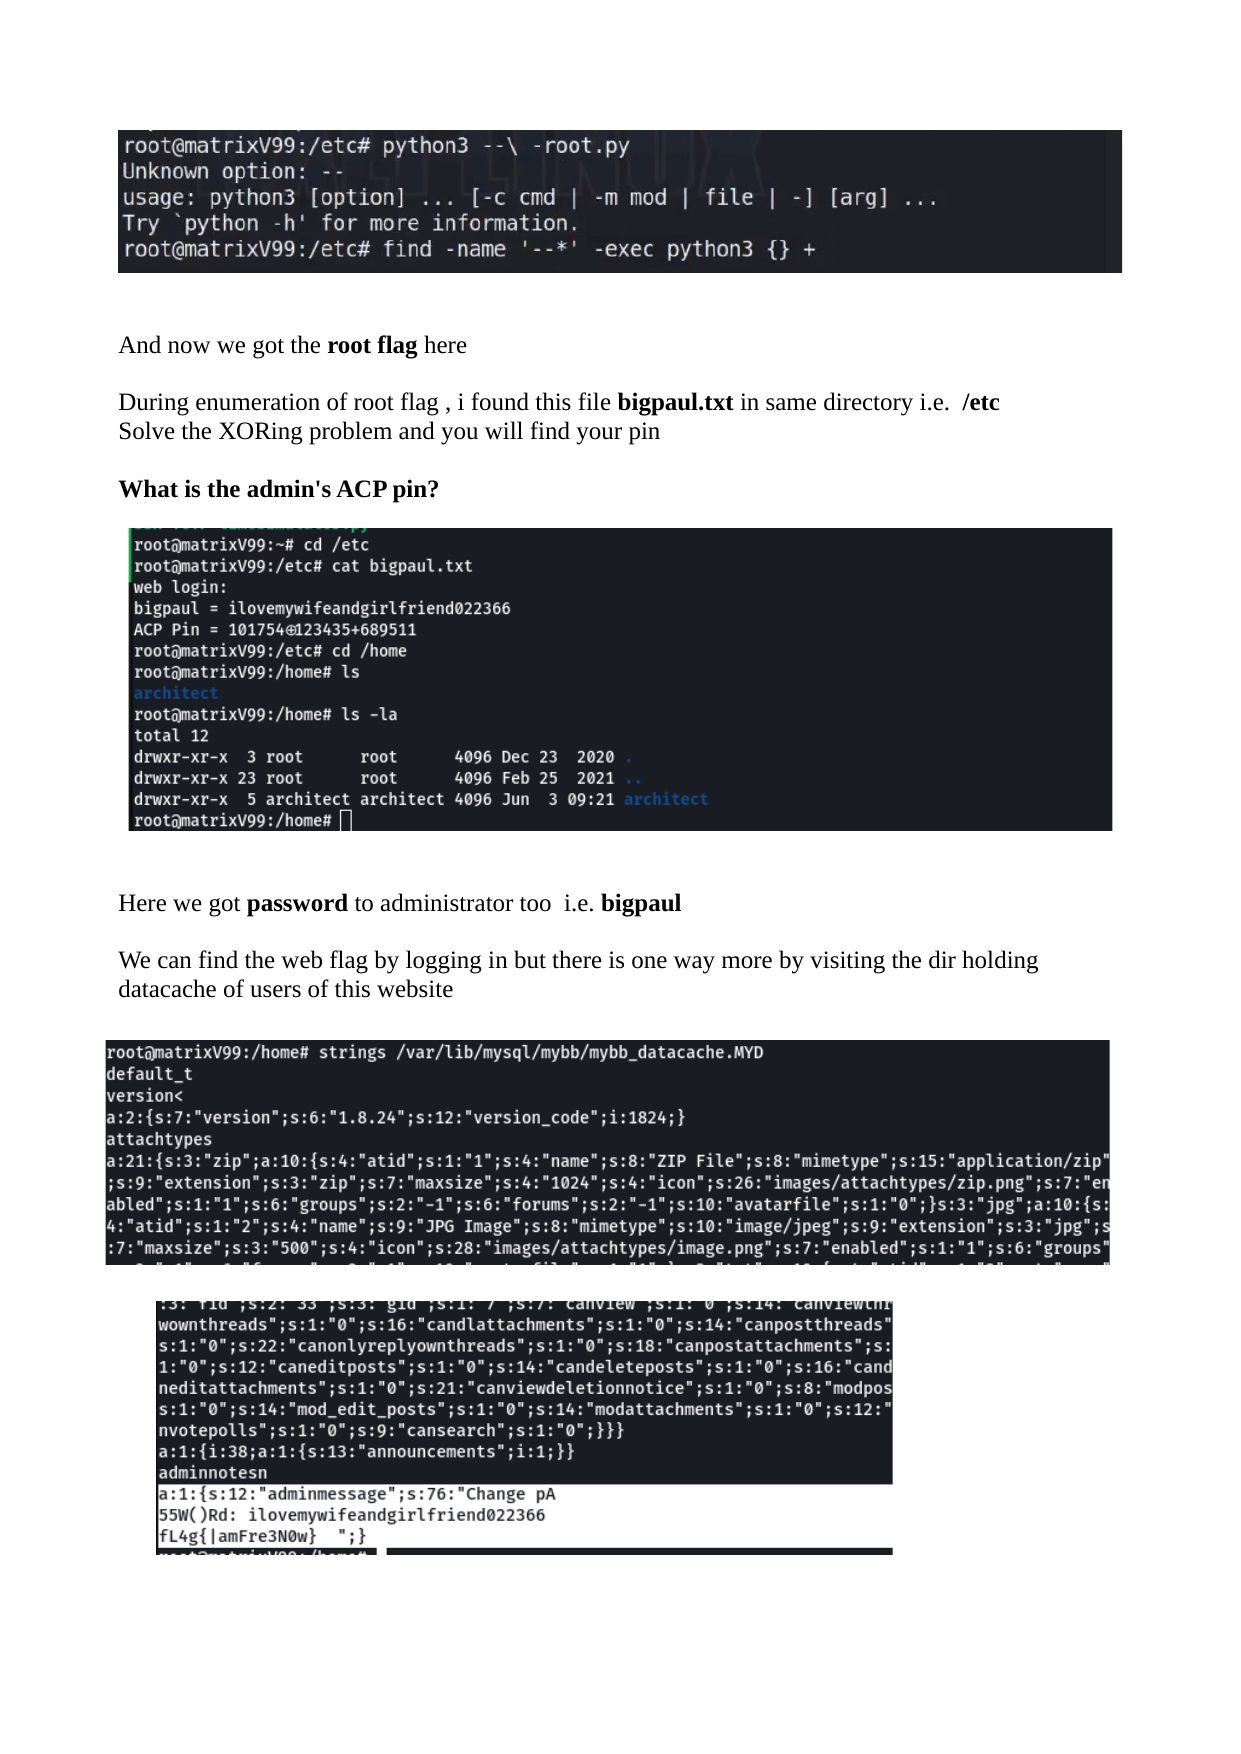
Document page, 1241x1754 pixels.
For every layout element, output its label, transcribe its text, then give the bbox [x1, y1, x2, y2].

text Solve the XORing problem and you will find your pin [118, 416, 1122, 445]
text During enumeration of root flag , i found this file bigpaul.txt in same directory i.e. /etc [118, 387, 1122, 416]
picture [105, 1040, 1110, 1265]
text We can find the web flag by logging in but there is one way more by visiting the dir holding datacache of users of this website [118, 945, 1122, 1003]
text Here we got password to administrator too i.e. bigpaul [118, 888, 1122, 917]
text And now we got the root flag here [118, 330, 1122, 359]
picture [156, 1301, 893, 1555]
picture [128, 528, 1113, 830]
picture [118, 130, 1123, 273]
text What is the admin's ACP pin? [118, 474, 1122, 502]
